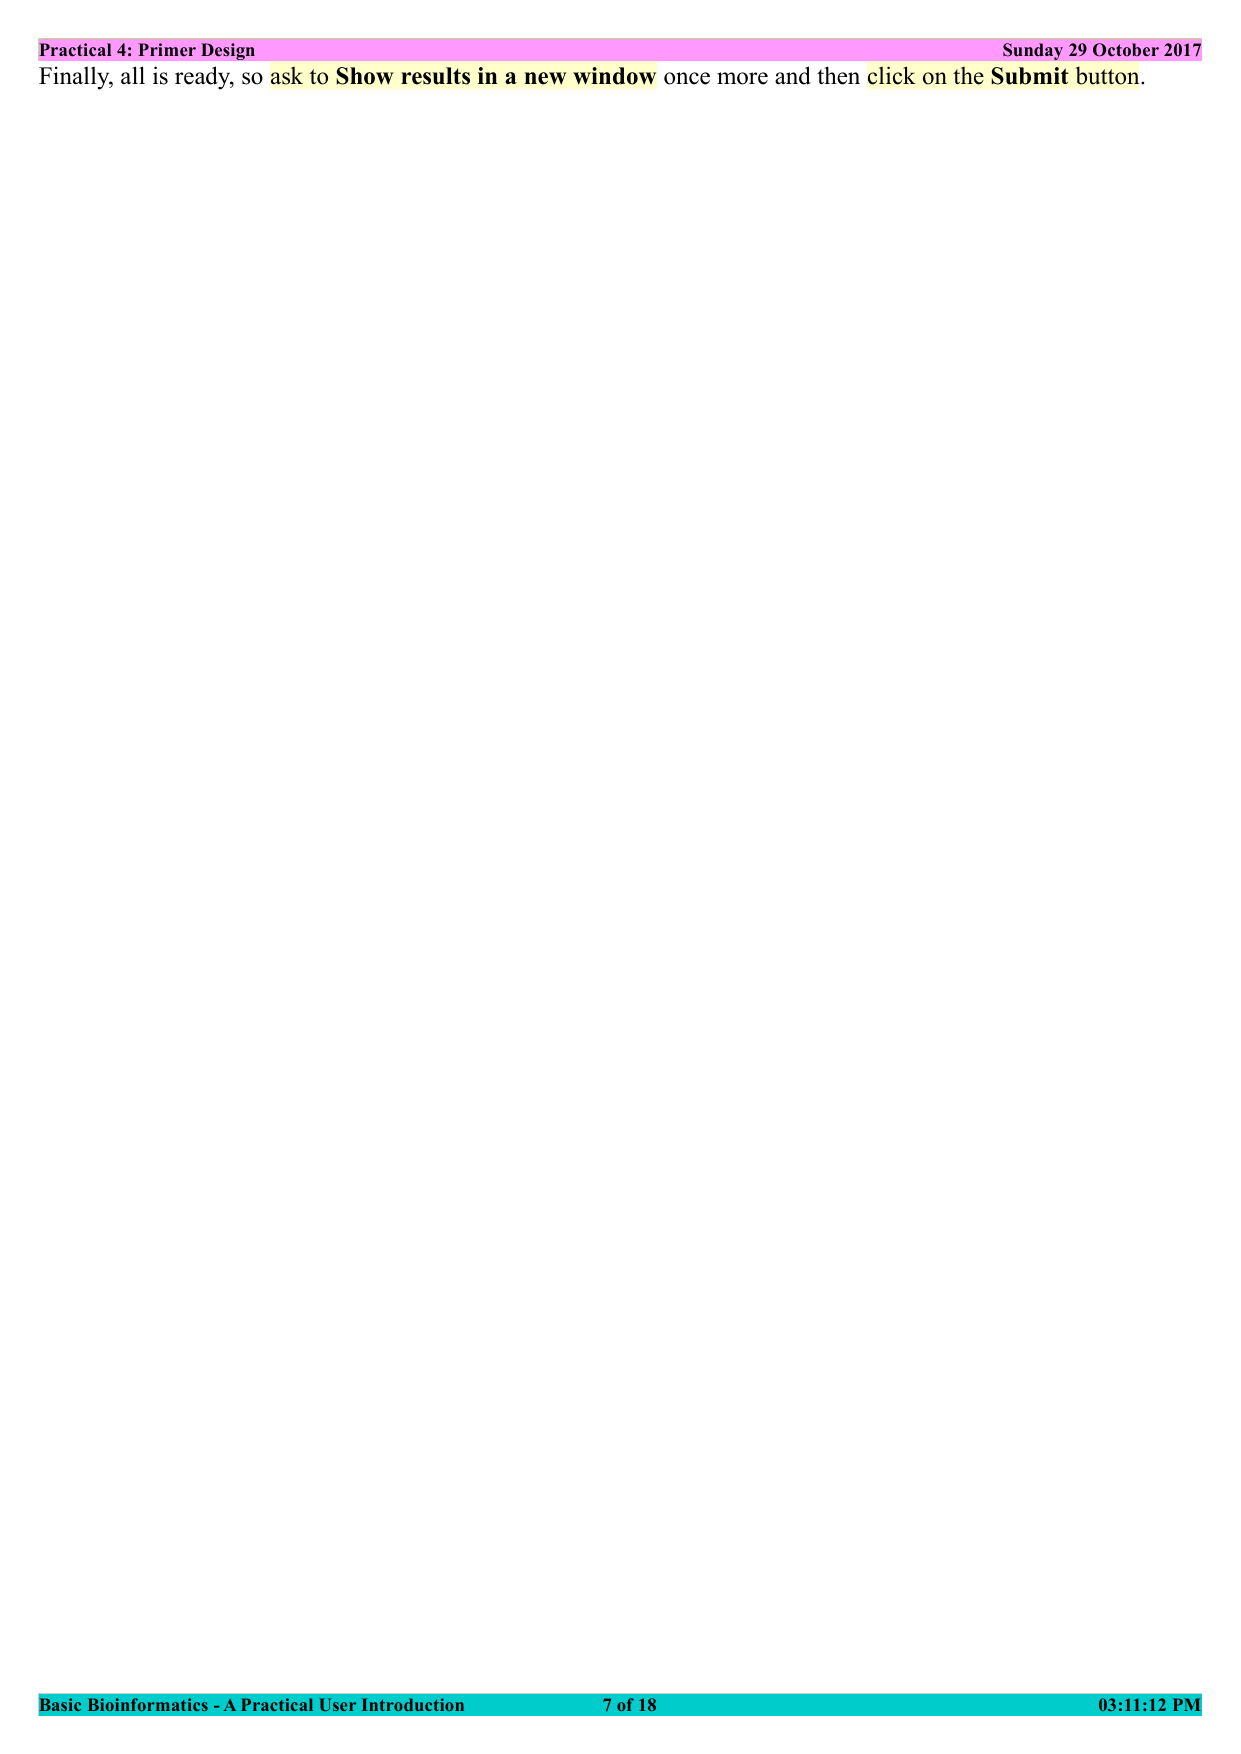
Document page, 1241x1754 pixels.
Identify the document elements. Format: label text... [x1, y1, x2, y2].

text Finally, all is ready, so ask to Show results in a new window once more and then click on the Submit button. [38, 61, 1202, 89]
